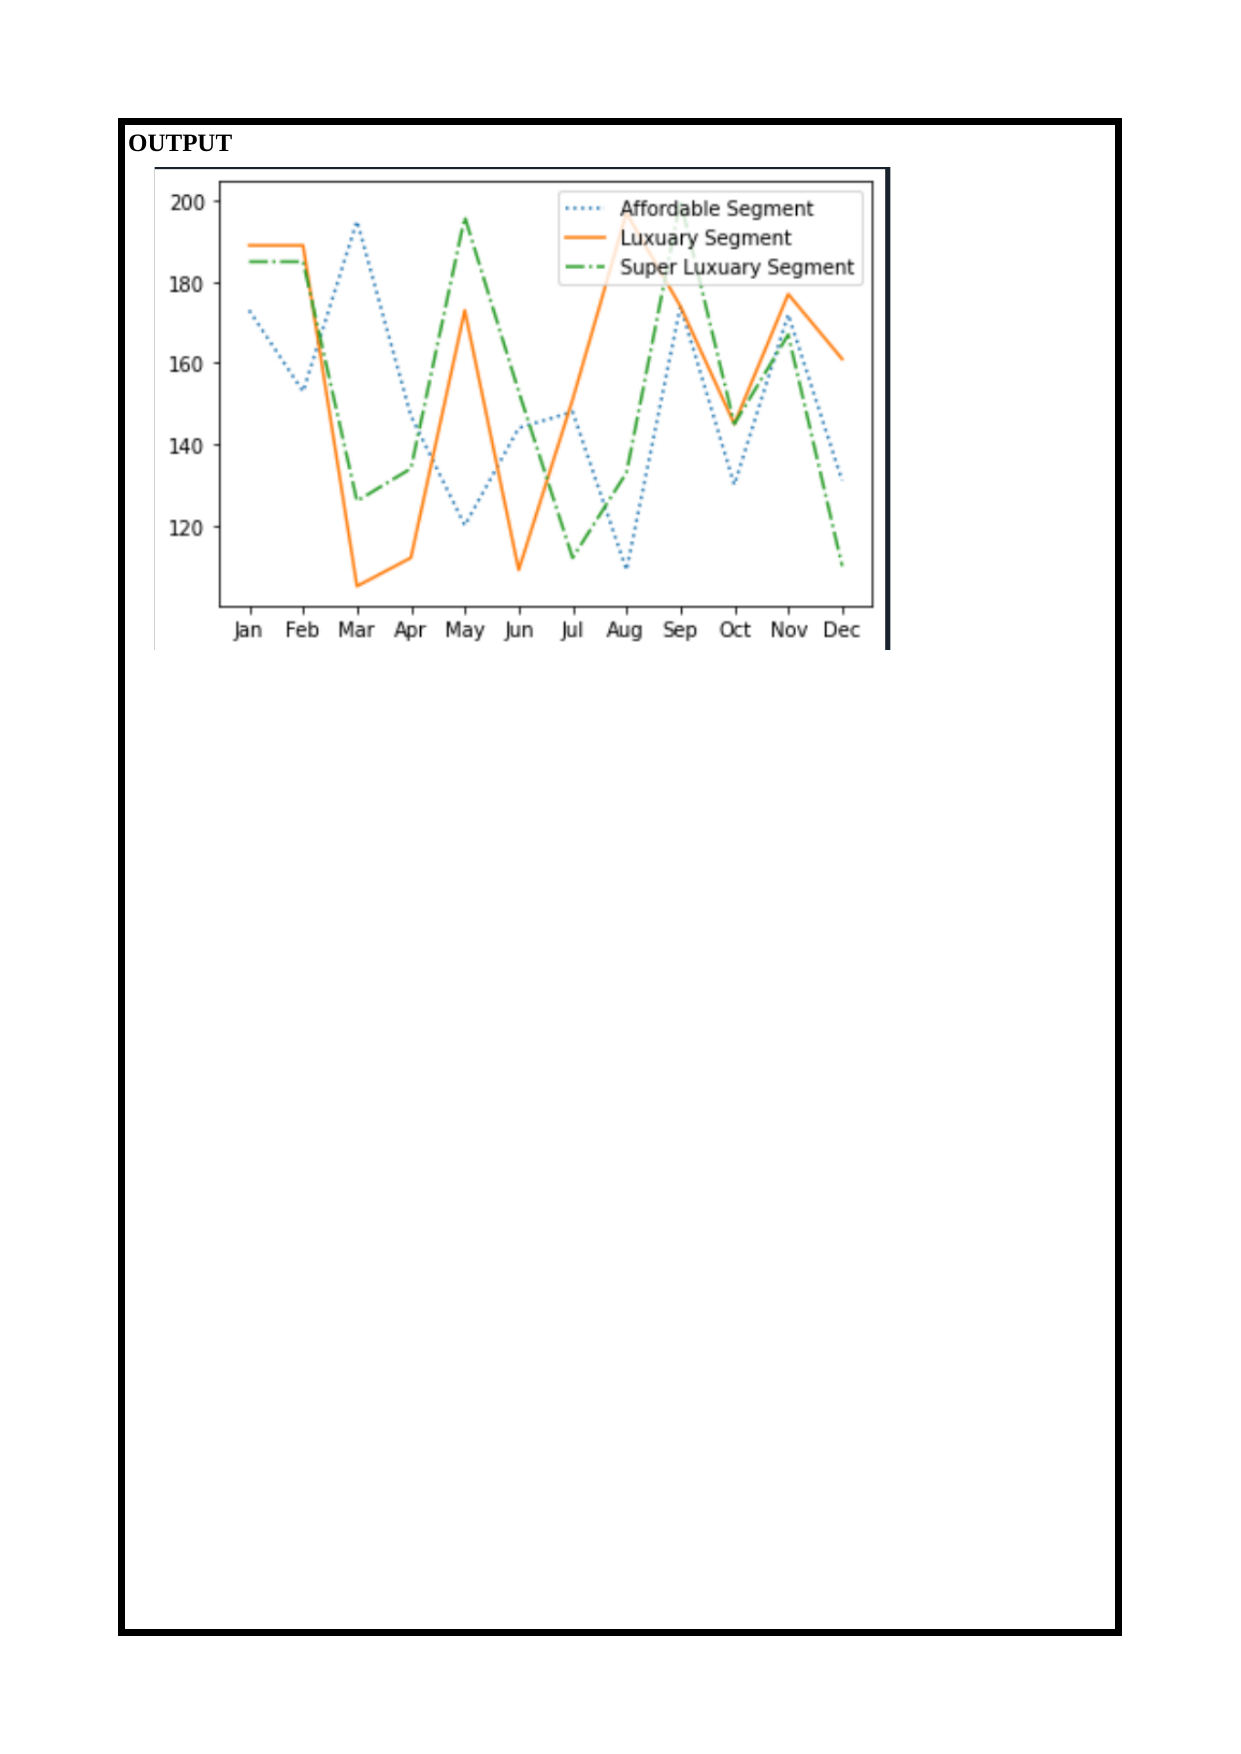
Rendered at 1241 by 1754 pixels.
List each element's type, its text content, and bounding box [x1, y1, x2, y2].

picture [634, 167, 891, 650]
text OUTPUT [128, 128, 1112, 157]
